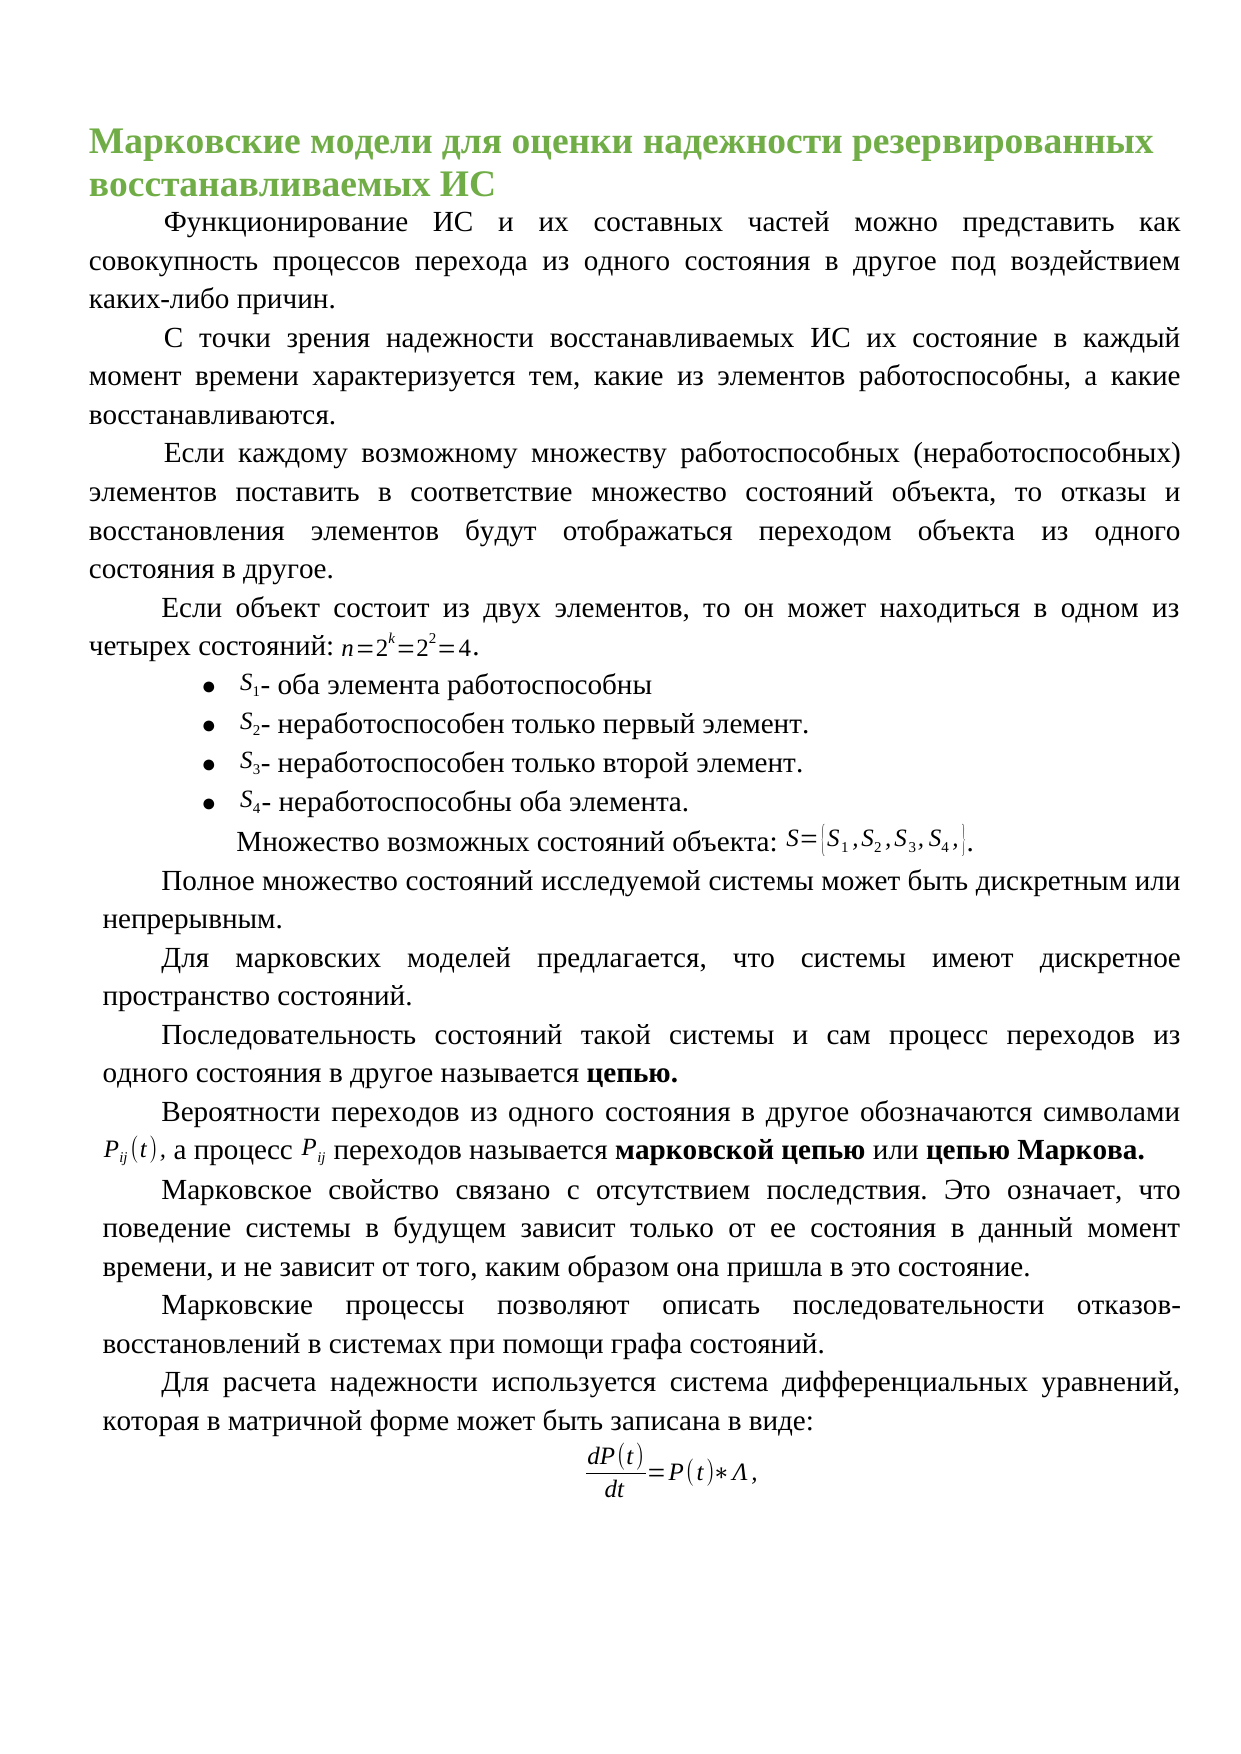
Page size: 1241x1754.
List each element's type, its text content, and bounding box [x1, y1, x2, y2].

text Если каждому возможному множеству работоспособных (неработоспособных) элементов поставить в соответствие множество состояний объекта, то отказы и восстановления элементов будут отображаться переходом объекта из одного состояния в другое. [89, 436, 1181, 585]
text Полное множество состояний исследуемой системы может быть дискретным или непрерывным. [102, 863, 1181, 935]
text Функционирование ИС и их составных частей можно представить как совокупность процессов перехода из одного состояния в другое под воздействием каких-либо причин. [89, 204, 1181, 315]
text Для марковских моделей предлагается, что системы имеют дискретное пространство состояний. [102, 940, 1181, 1012]
list - оба элемента работоспособны [201, 667, 1181, 701]
text С точки зрения надежности восстанавливаемых ИС их состояние в каждый момент времени характеризуется тем, какие из элементов работоспособны, а какие восстанавливаются. [89, 320, 1181, 431]
text Марковские процессы позволяют описать последовательности отказов-восстановлений в системах при помощи графа состояний. [102, 1287, 1181, 1359]
text Марковское свойство связано с отсутствием последствия. Это означает, что поведение системы в будущем зависит только от ее состояния в данный момент времени, и не зависит от того, каким образом она пришла в это состояние. [102, 1172, 1181, 1282]
text Множество возможных состояний объекта: . [89, 823, 1181, 858]
text Марковские модели для оценки надежности резервированных восстанавливаемых ИС [89, 118, 1181, 204]
text Вероятности переходов из одного состояния в другое обозначаются символами а процесс переходов называется марковской цепью или цепью Маркова. [102, 1094, 1181, 1167]
list - неработоспособны оба элемента. [201, 784, 1181, 818]
text Для расчета надежности используется система дифференциальных уравнений, которая в матричной форме может быть записана в виде: [102, 1364, 1181, 1437]
list - неработоспособен только второй элемент. [201, 745, 1181, 779]
text Если объект состоит из двух элементов, то он может находиться в одном из четырех состояний: . [89, 590, 1181, 662]
list - неработоспособен только первый элемент. [201, 706, 1181, 740]
text Последовательность состояний такой системы и сам процесс переходов из одного состояния в другое называется цепью. [102, 1017, 1181, 1089]
